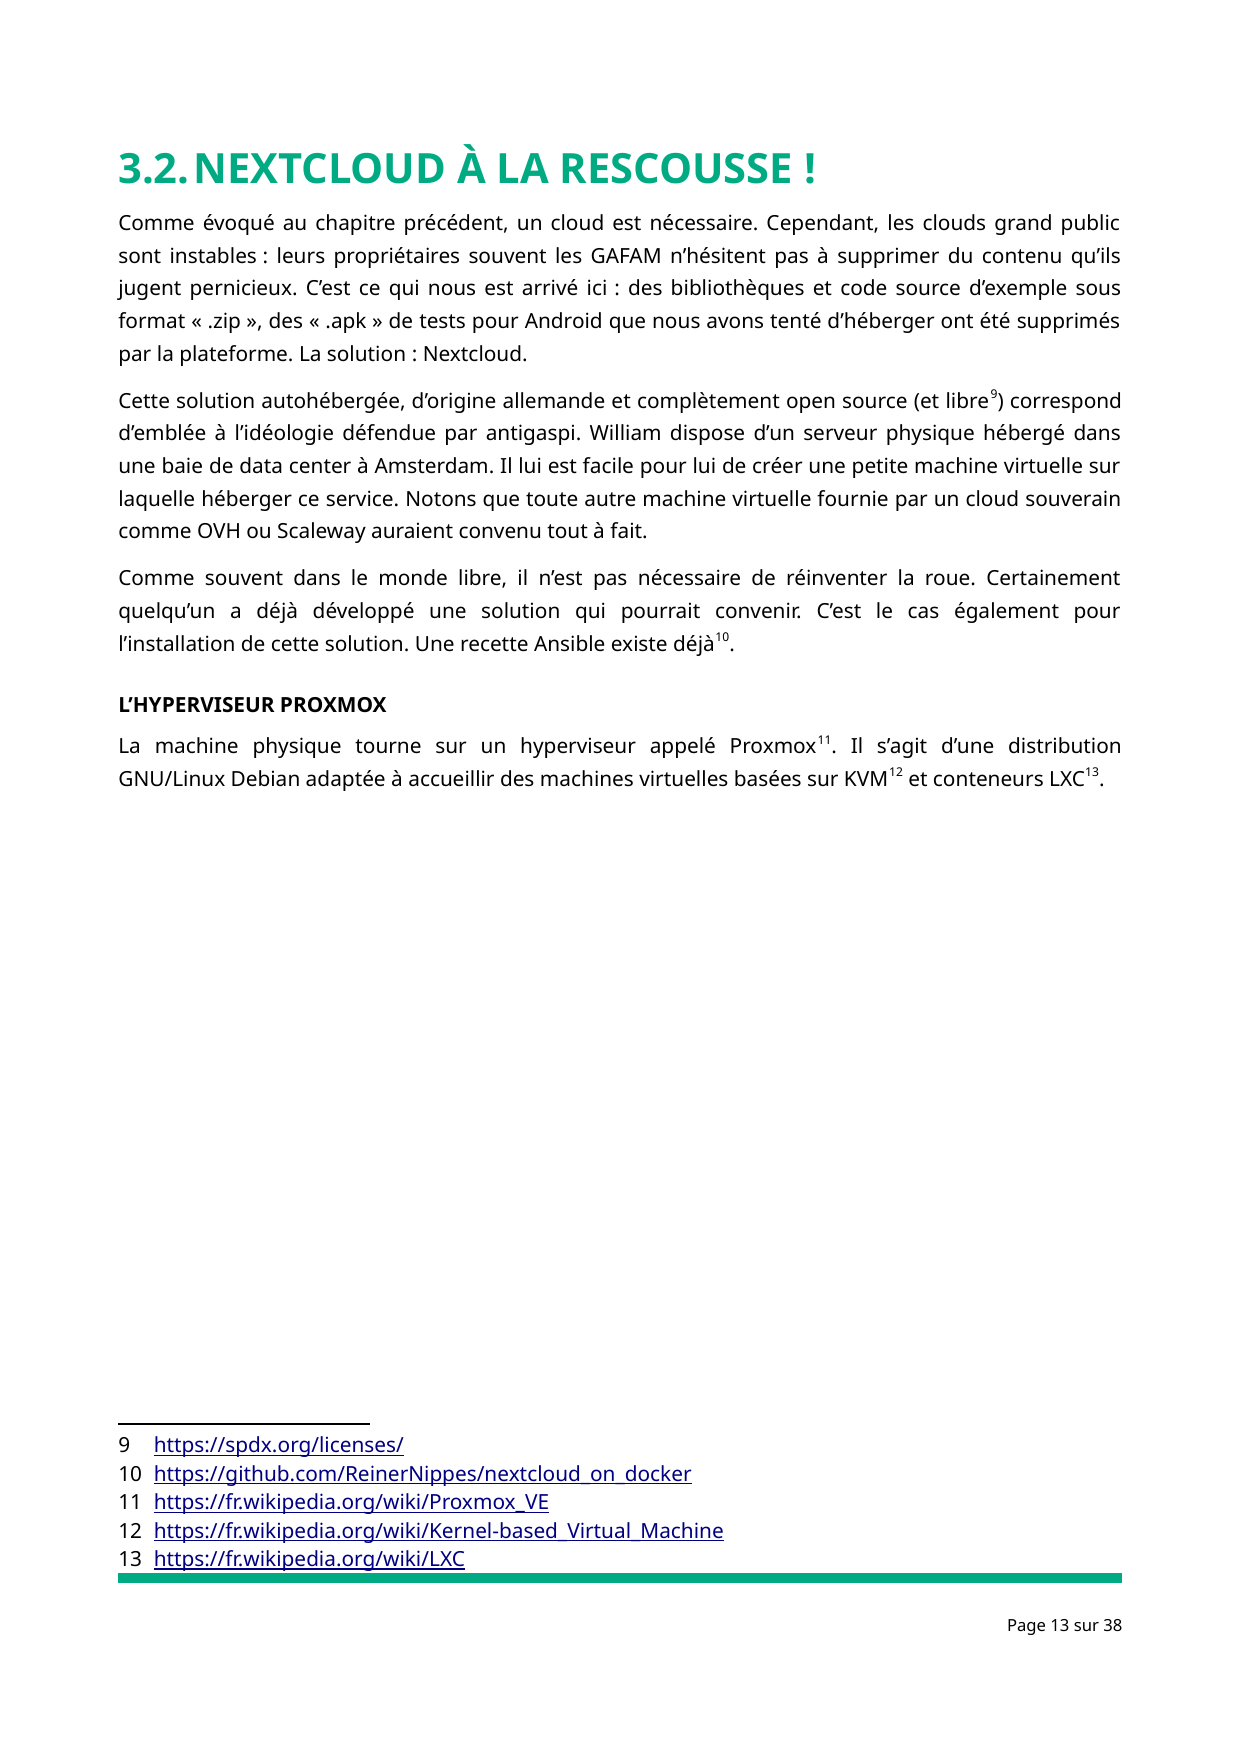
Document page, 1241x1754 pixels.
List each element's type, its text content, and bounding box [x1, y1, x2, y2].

text Cette solution autohébergée, d’origine allemande et complètement open source (et libre) correspond d’emblée à l’idéologie défendue par antigaspi. William dispose d’un serveur physique hébergé dans une baie de data center à Amsterdam. Il lui est facile pour lui de créer une petite machine virtuelle sur laquelle héberger ce service. Notons que toute autre machine virtuelle fournie par un cloud souverain comme OVH ou Scaleway auraient convenu tout à fait. [118, 386, 1122, 545]
text Comme évoqué au chapitre précédent, un cloud est nécessaire. Cependant, les clouds grand public sont instables : leurs propriétaires souvent les GAFAM n’hésitent pas à supprimer du contenu qu’ils jugent pernicieux. C’est ce qui nous est arrivé ici : des bibliothèques et code source d’exemple sous format « .zip », des « .apk » de tests pour Android que nous avons tenté d’héberger ont été supprimés par la plateforme. La solution : Nextcloud. [118, 208, 1122, 367]
text https://fr.wikipedia.org/wiki/Kernel-based_Virtual_Machine [118, 1516, 1122, 1544]
text https://spdx.org/licenses/ [118, 1431, 1122, 1459]
text Comme souvent dans le monde libre, il n’est pas nécessaire de réinventer la roue. Certainement quelqu’un a déjà développé une solution qui pourrait convenir. C’est le cas également pour l’installation de cette solution. Une recette Ansible existe déjà. [118, 563, 1122, 657]
subtitle Nextcloud à la rescousse ! [118, 139, 1122, 196]
text https://github.com/ReinerNippes/nextcloud_on_docker [118, 1459, 1122, 1487]
text https://fr.wikipedia.org/wiki/Proxmox_VE [118, 1487, 1122, 1516]
text https://fr.wikipedia.org/wiki/LXC [118, 1544, 1122, 1573]
text La machine physique tourne sur un hyperviseur appelé Proxmox. Il s’agit d’une distribution GNU/Linux Debian adaptée à accueillir des machines virtuelles basées sur KVM et conteneurs LXC. [118, 731, 1122, 792]
subtitle L’hyperviseur Proxmox [118, 690, 1122, 719]
